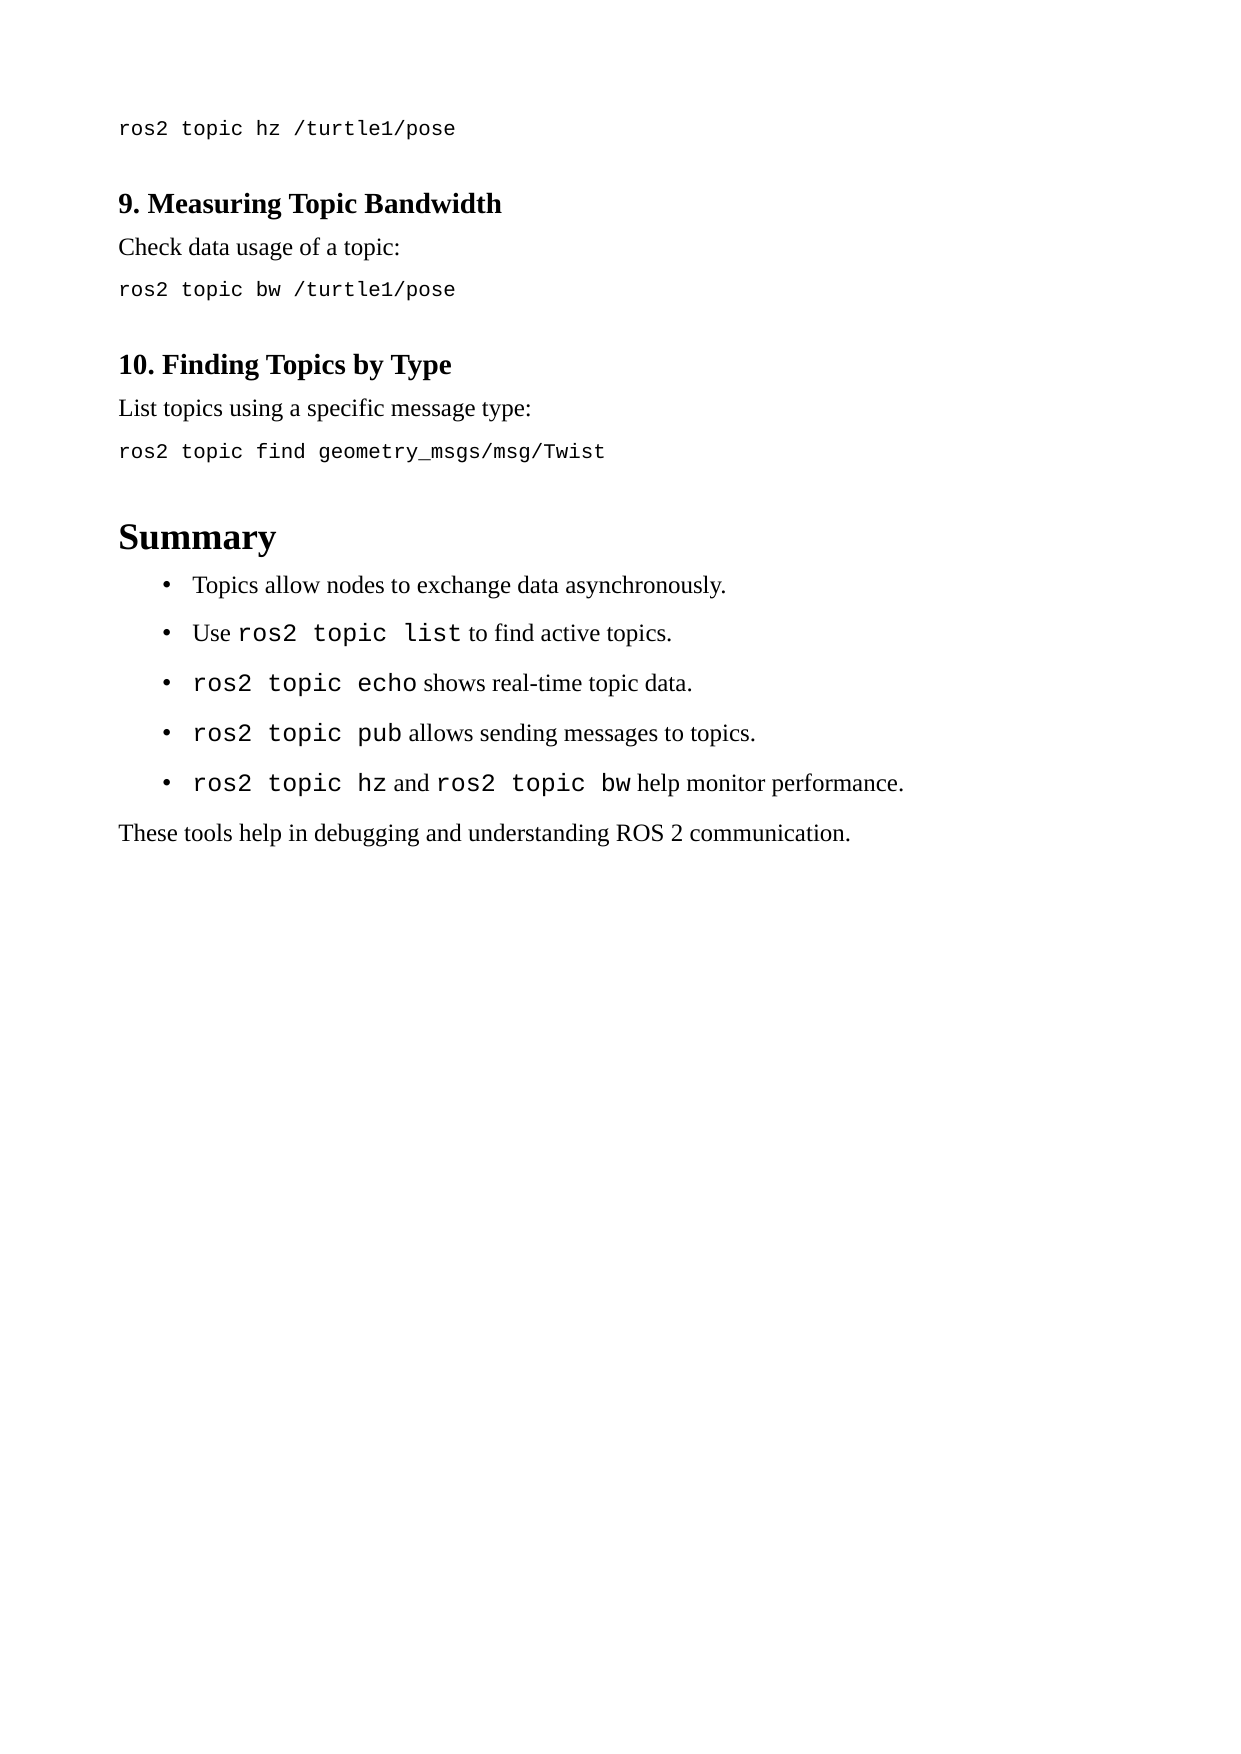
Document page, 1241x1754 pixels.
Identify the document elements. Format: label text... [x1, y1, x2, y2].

list ros2 topic pub allows sending messages to topics. [162, 718, 1122, 749]
text ros2 topic hz /turtle1/pose [118, 118, 1122, 142]
text Check data usage of a topic: [118, 232, 1122, 261]
list ros2 topic hz and ros2 topic bw help monitor performance. [162, 768, 1122, 799]
text These tools help in debugging and understanding ROS 2 communication. [118, 818, 1122, 847]
text List topics using a specific message type: [118, 393, 1122, 422]
list Use ros2 topic list to find active topics. [162, 618, 1122, 649]
subtitle 9. Measuring Topic Bandwidth [118, 186, 1122, 219]
list Topics allow nodes to exchange data asynchronously. [162, 570, 1122, 599]
subtitle Summary [118, 515, 1122, 558]
text ros2 topic bw /turtle1/pose [118, 279, 1122, 303]
subtitle 10. Finding Topics by Type [118, 347, 1122, 381]
list ros2 topic echo shows real-time topic data. [162, 668, 1122, 699]
text ros2 topic find geometry_msgs/msg/Twist [118, 441, 1122, 464]
